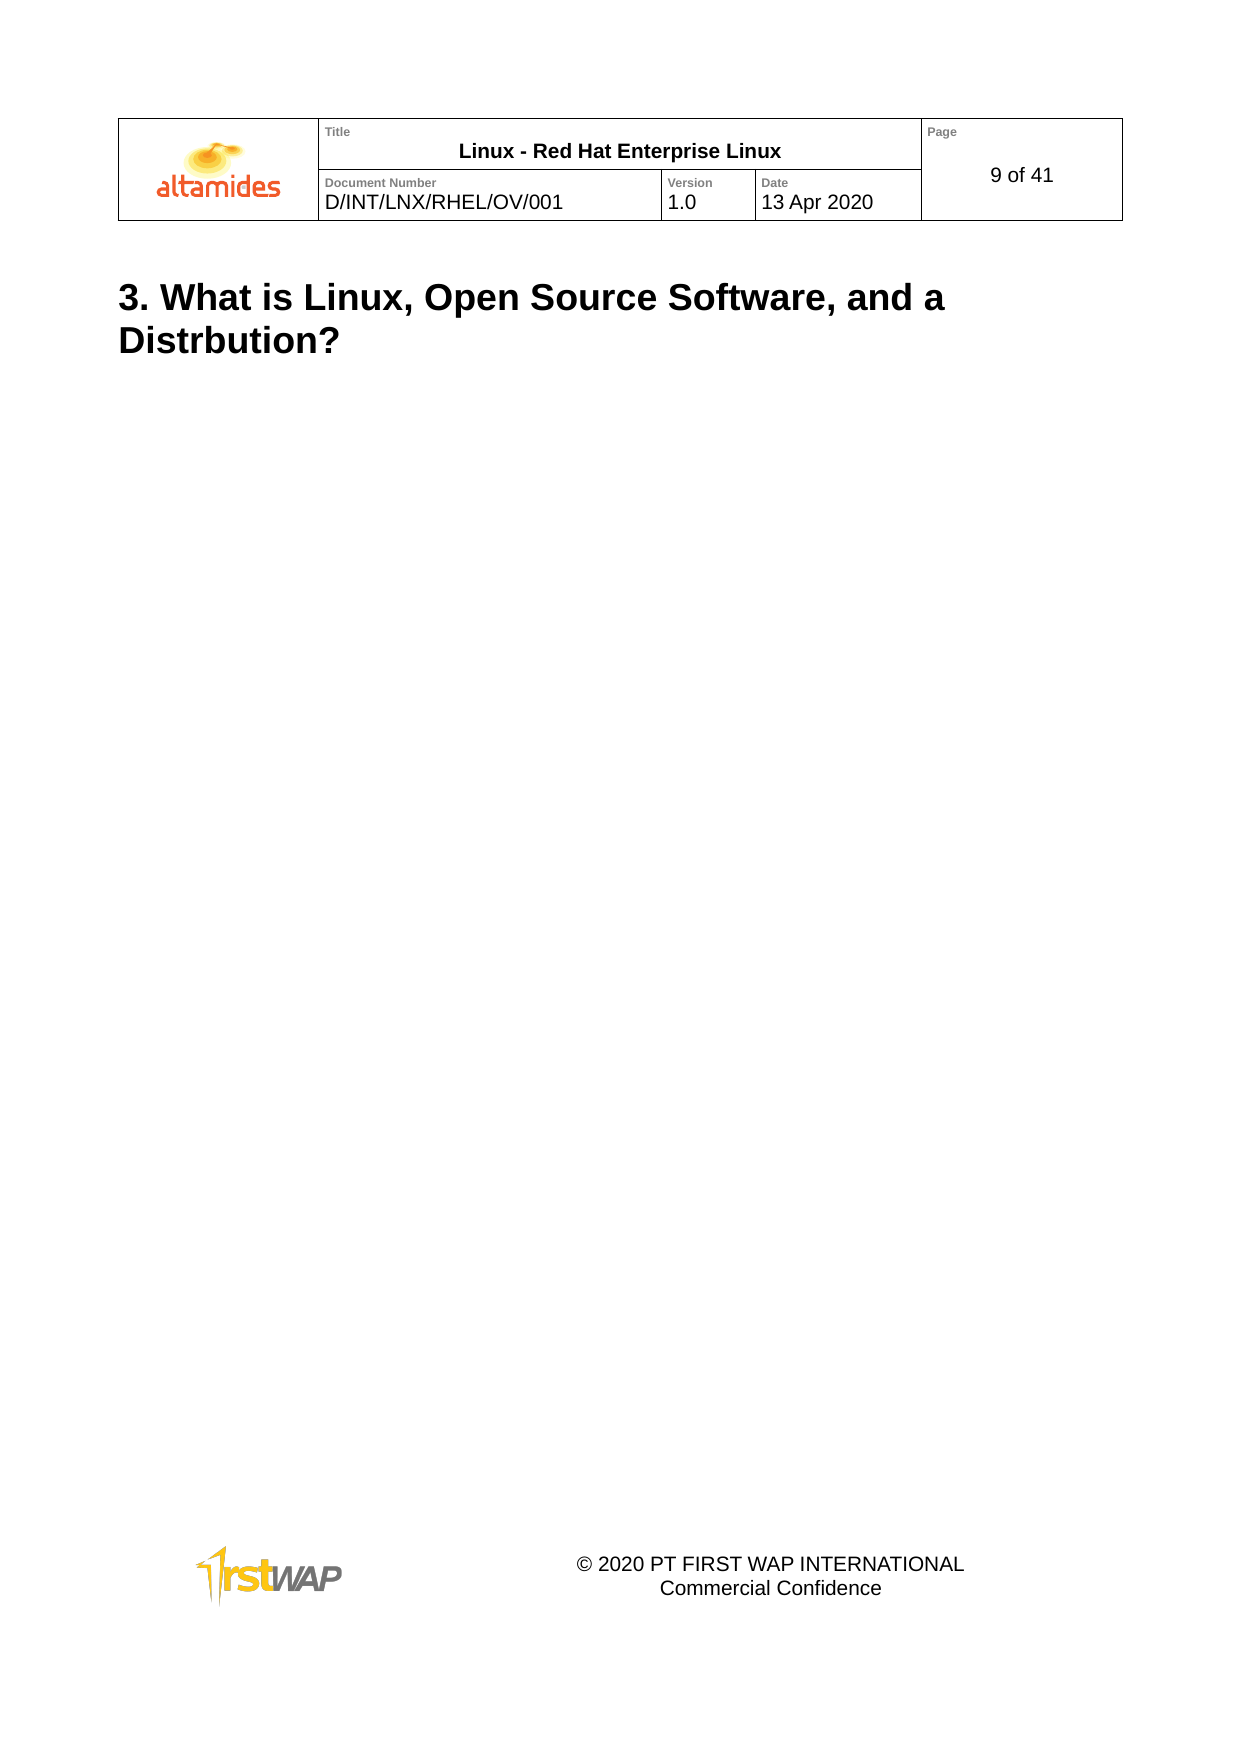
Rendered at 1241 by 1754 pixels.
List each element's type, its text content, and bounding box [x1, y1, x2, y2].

picture [195, 1546, 342, 1607]
subtitle What is Linux, Open Source Software, and a Distrbution? [118, 275, 1122, 362]
